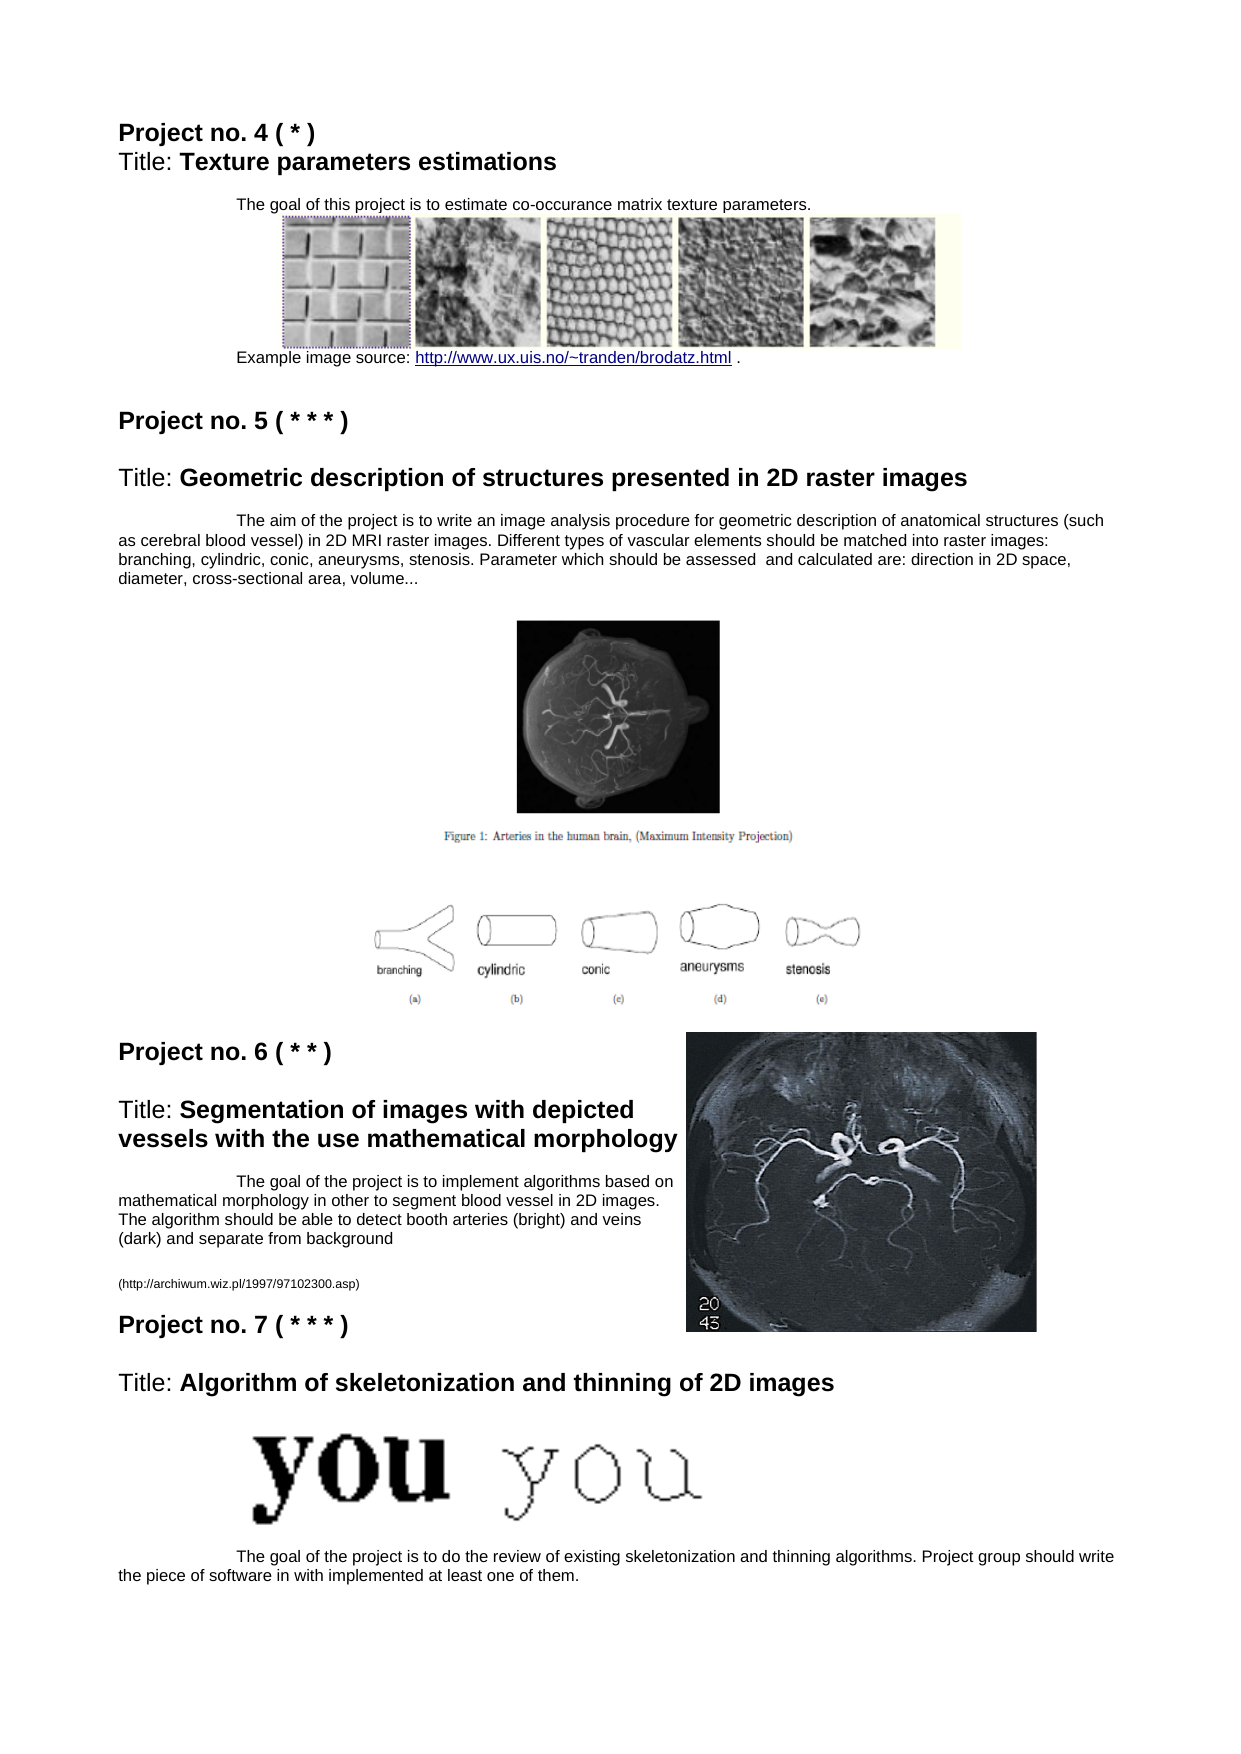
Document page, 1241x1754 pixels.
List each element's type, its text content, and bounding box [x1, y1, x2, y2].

text (http://archiwum.wiz.pl/1997/97102300.asp) [118, 1248, 686, 1291]
text Project no. 5 ( * * * ) [118, 406, 1122, 434]
text Example image source: http://www.ux.uis.no/~tranden/brodatz.html . [118, 214, 1122, 367]
text Title: Algorithm of skeletonization and thinning of 2D images [118, 1368, 1122, 1397]
text Title: Segmentation of images with depicted vessels with the use mathematical morphology [118, 1095, 686, 1152]
text The goal of the project is to implement algorithms based on mathematical morphology in other to segment blood vessel in 2D images. The algorithm should be able to detect booth arteries (bright) and veins (dark) and separate from background [118, 1172, 686, 1248]
text [1037, 1248, 1122, 1291]
text Project no. 4 ( * ) [118, 118, 1122, 147]
text The goal of the project is to do the review of existing skeletonization and thinning algorithms. Project group should write the piece of software in with implemented at least one of them. [118, 1416, 1122, 1585]
text Project no. 7 ( * * * ) [118, 1311, 1122, 1339]
text Project no. 6 ( * * ) [118, 1037, 686, 1066]
text Title: Texture parameters estimations [118, 147, 1122, 176]
text [1037, 1095, 1122, 1152]
text The aim of the project is to write an image analysis procedure for geometric description of anatomical structures (such as cerebral blood vessel) in 2D MRI raster images. Different types of vascular elements should be matched into raster images: branching, cylindric, conic, aneurysms, stenosis. Parameter which should be assessed and calculated are: direction in 2D space, diameter, cross-sectional area, volume... [118, 511, 1122, 588]
text The goal of this project is to estimate co-occurance matrix texture parameters. [118, 195, 1122, 214]
text [1037, 1037, 1122, 1066]
text [1037, 1172, 1122, 1248]
picture [686, 1032, 1037, 1332]
text Title: Geometric description of structures presented in 2D raster images [118, 463, 1122, 492]
